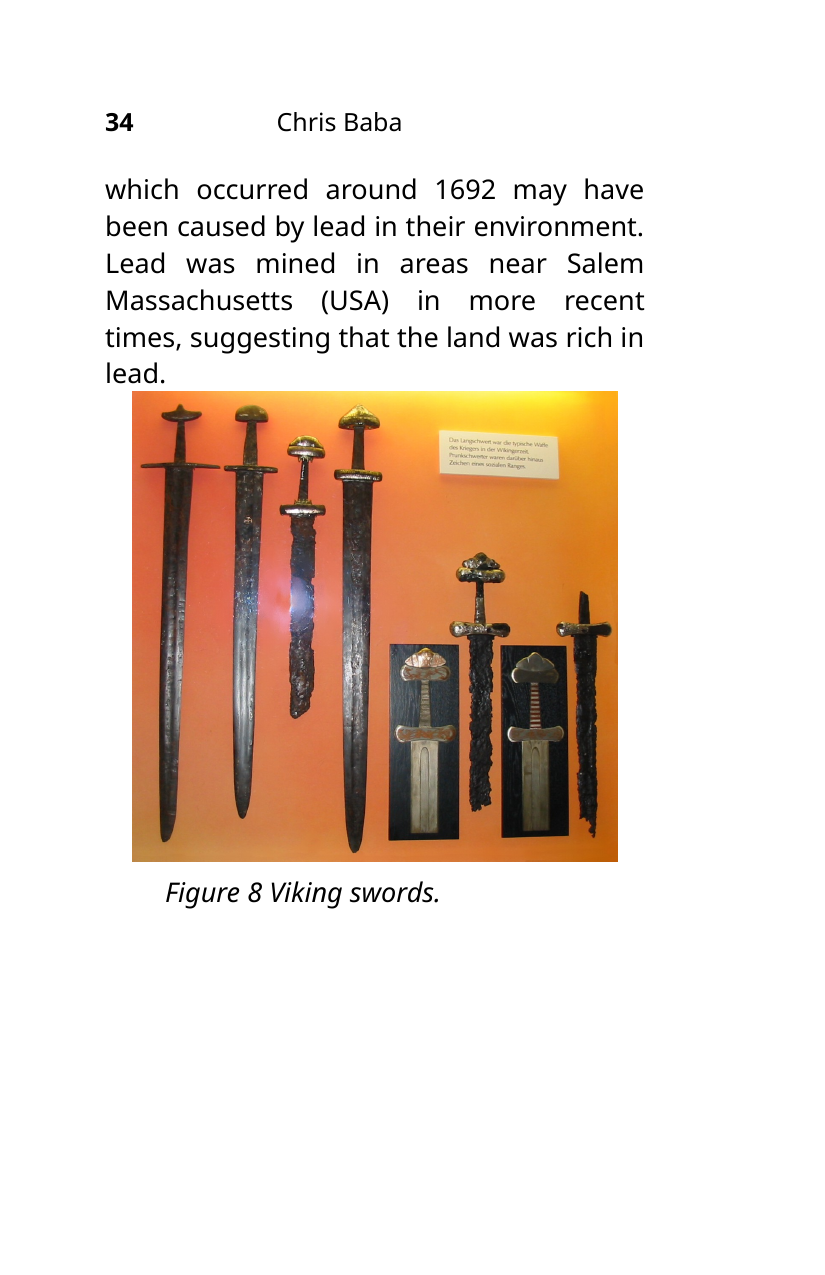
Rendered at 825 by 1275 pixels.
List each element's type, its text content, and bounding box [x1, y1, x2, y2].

text which occurred around 1692 may have been caused by lead in their environment. Lead was mined in areas near Salem Massachusetts (USA) in more recent times, suggesting that the land was rich in lead. [105, 171, 645, 392]
text Figure 8 Viking swords. [165, 862, 585, 910]
picture [132, 391, 618, 862]
